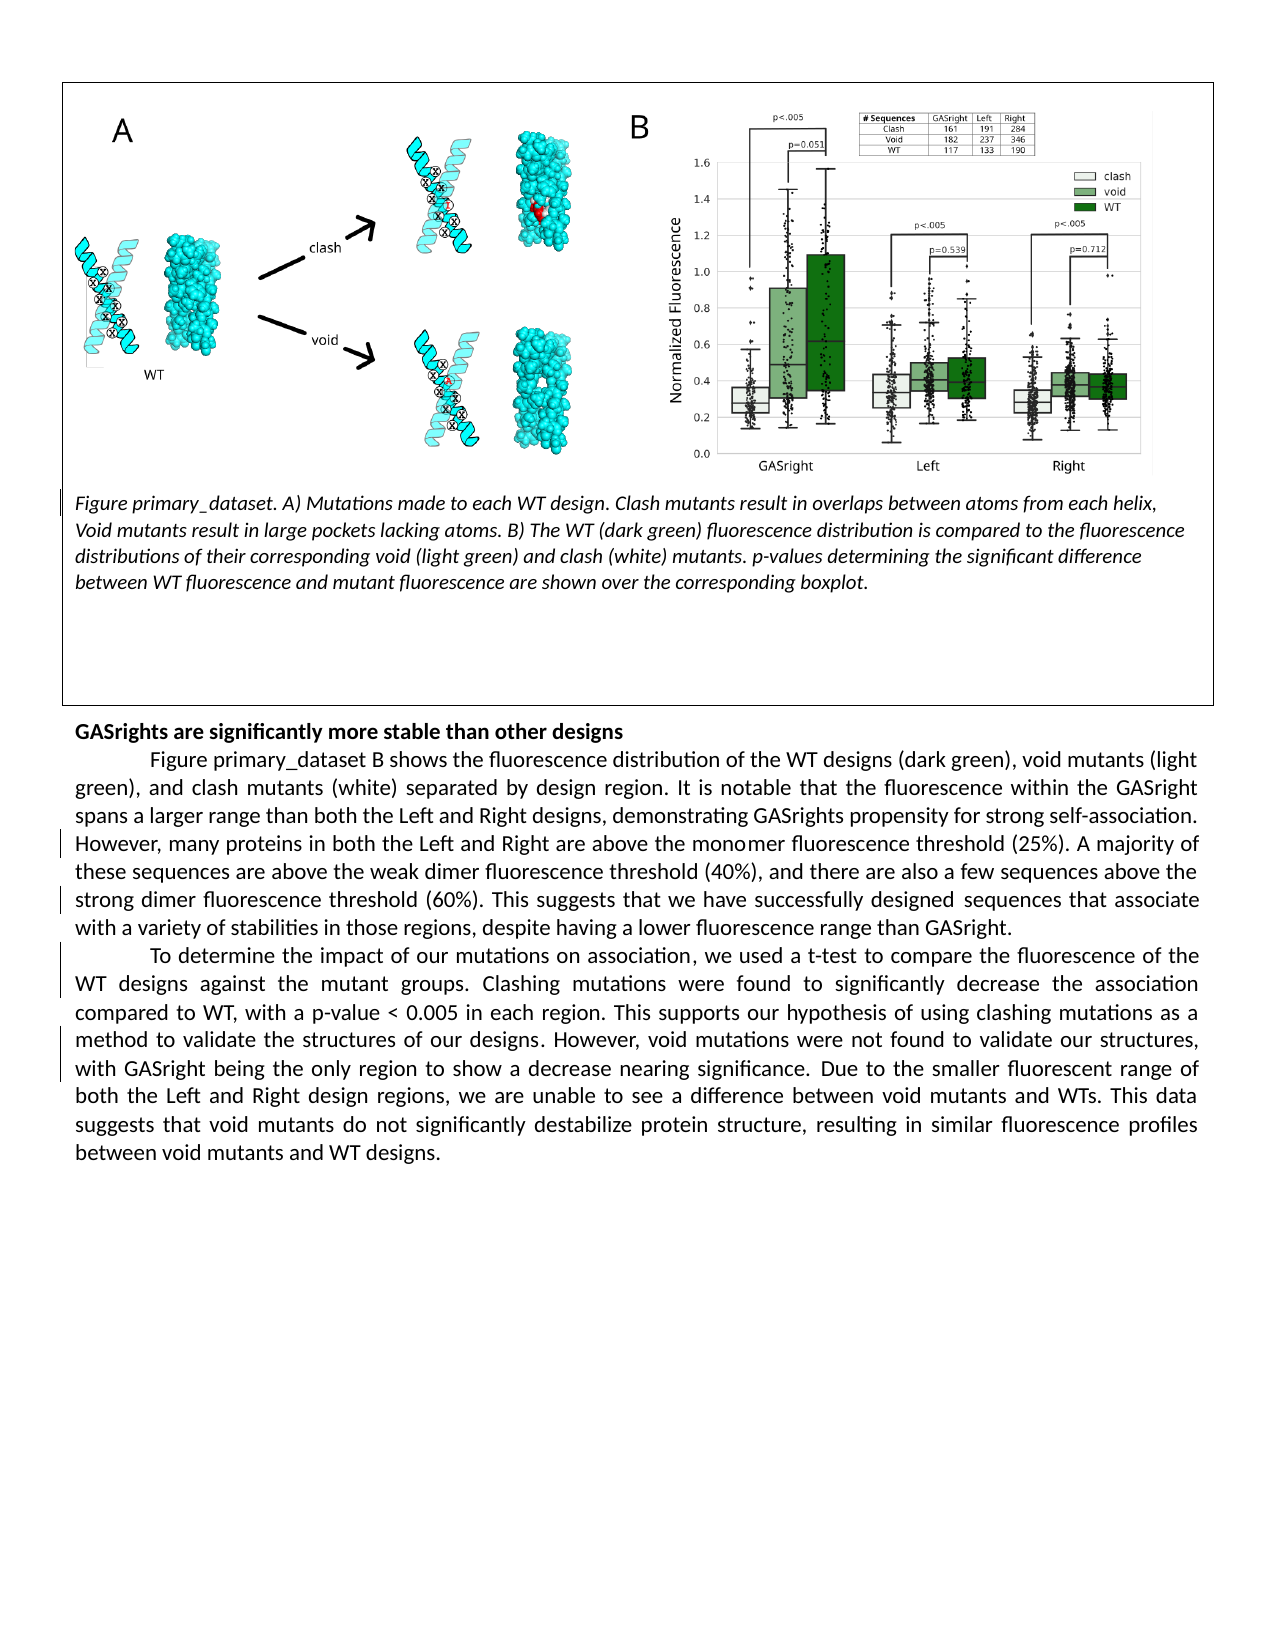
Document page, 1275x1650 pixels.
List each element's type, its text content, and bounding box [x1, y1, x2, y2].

text [75, 75, 1200, 82]
text Figure primary_dataset B shows the fluorescence distribution of the WT designs (dark green), void mutants (light green), and clash mutants (white) separated by design region. It is notable that the fluorescence within the GASright spans a larger range than both the Left and Right designs, demonstrating GASrights propensity for strong self-association. However, many proteins in both the Left and Right are above the monomer fluorescence threshold (25%). A majority of these sequences are above the weak dimer fluorescence threshold (40%), and there are also a few sequences above the strong dimer fluorescence threshold (60%). This suggests that we have successfully designed sequences that associate with a variety of stabilities in those regions, despite having a lower fluorescence range than GASright. [75, 745, 1200, 942]
text [63, 83, 1213, 705]
text GASrights are significantly more stable than other designs [75, 706, 1200, 745]
picture [74, 111, 1200, 490]
text To determine the impact of our mutations on association, we used a t-test to compare the fluorescence of the WT designs against the mutant groups. Clashing mutations were found to significantly decrease the association compared to WT, with a p-value < 0.005 in each region. This supports our hypothesis of using clashing mutations as a method to validate the structures of our designs. However, void mutations were not found to validate our structures, with GASright being the only region to show a decrease nearing significance. Due to the smaller fluorescent range of both the Left and Right design regions, we are unable to see a difference between void mutants and WTs. This data suggests that void mutants do not significantly destabilize protein structure, resulting in similar fluorescence profiles between void mutants and WT designs. [75, 942, 1200, 1166]
text Figure primary_dataset. A) Mutations made to each WT design. Clash mutants result in overlaps between atoms from each helix, Void mutants result in large pockets lacking atoms. B) The WT (dark green) fluorescence distribution is compared to the fluorescence distributions of their corresponding void (light green) and clash (white) mutants. p-values determining the significant difference between WT fluorescence and mutant fluorescence are shown over the corresponding boxplot. [75, 490, 1200, 595]
